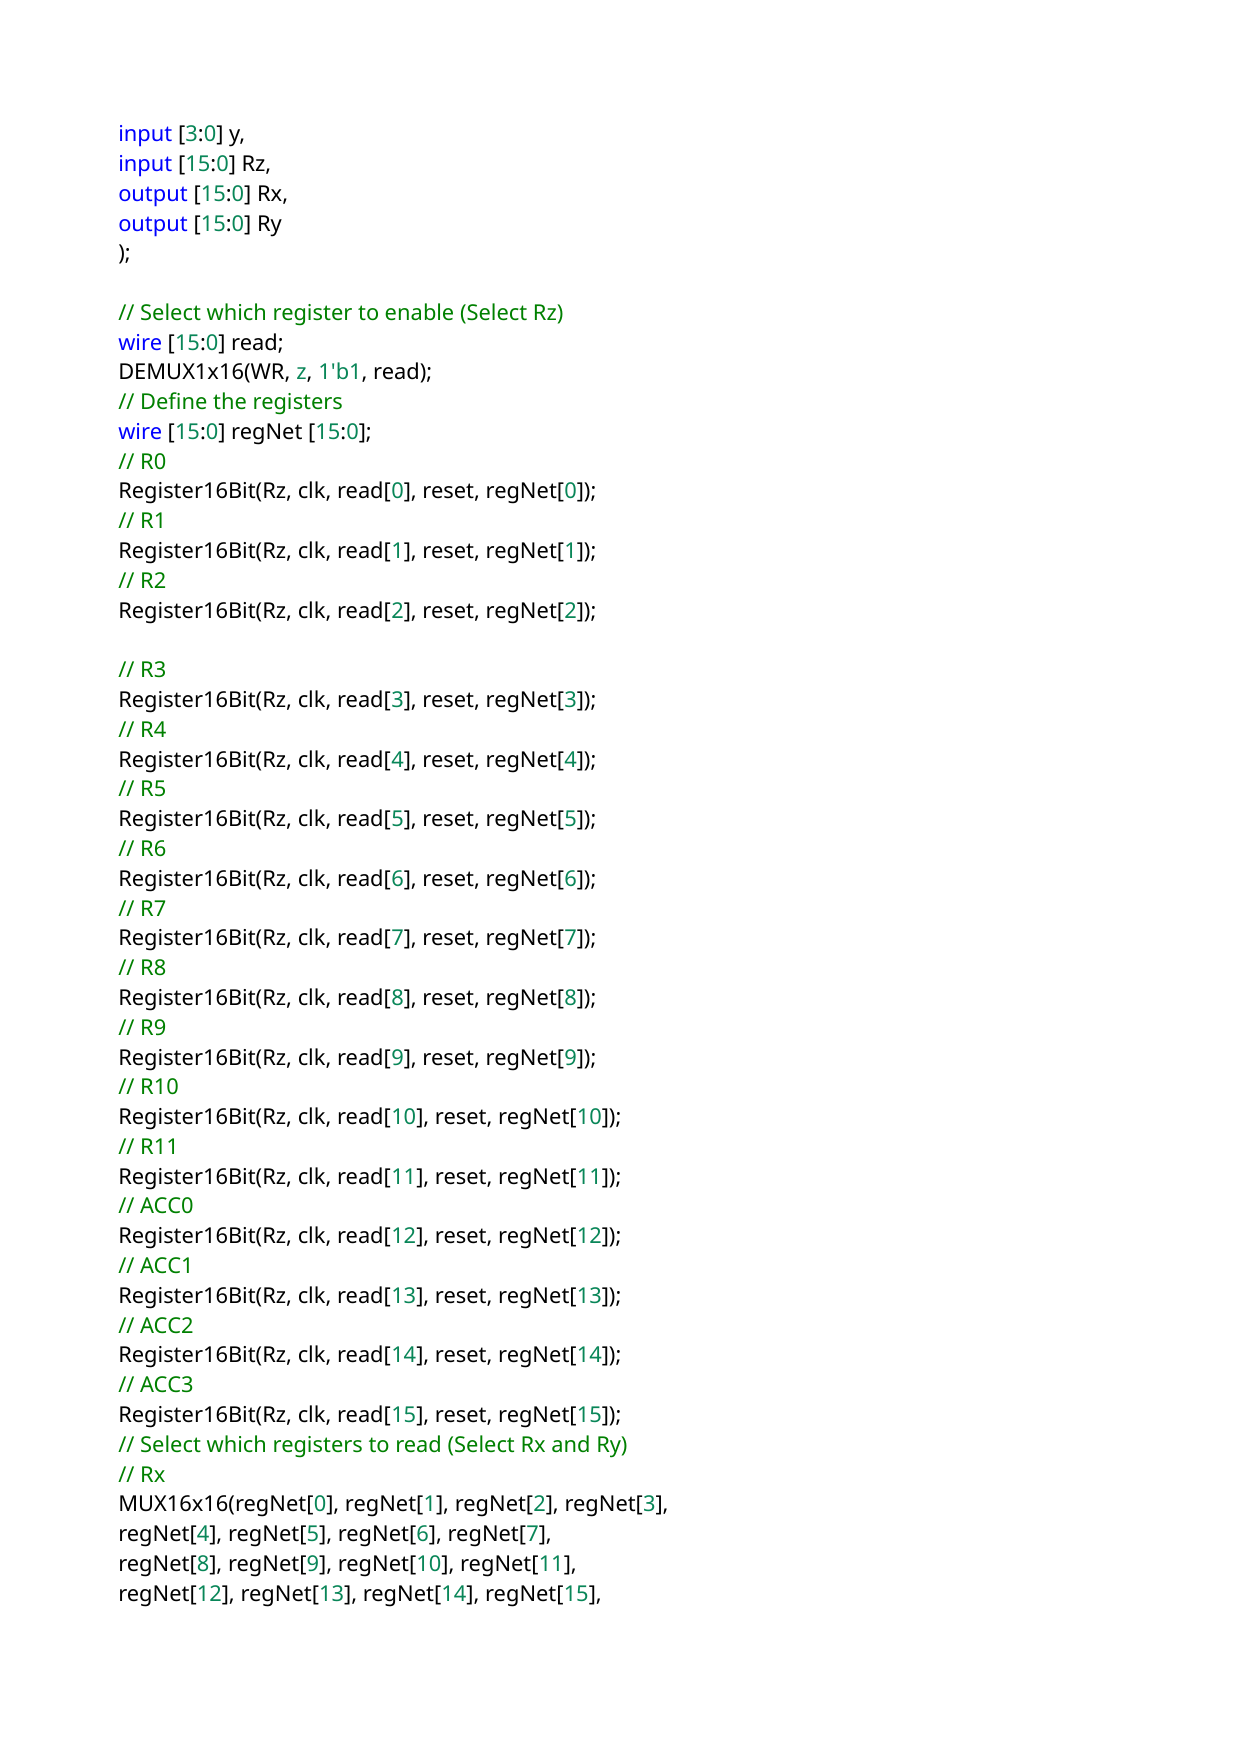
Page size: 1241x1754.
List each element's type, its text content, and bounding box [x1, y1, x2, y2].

text // R0 [118, 446, 1122, 476]
text input [15:0] Rz, [118, 148, 1122, 178]
text // R6 [118, 833, 1122, 863]
text regNet[8], regNet[9], regNet[10], regNet[11], [118, 1548, 1122, 1578]
text // ACC1 [118, 1250, 1122, 1280]
text MUX16x16(regNet[0], regNet[1], regNet[2], regNet[3], [118, 1488, 1122, 1518]
text // R2 [118, 565, 1122, 595]
text // R9 [118, 1012, 1122, 1041]
text Register16Bit(Rz, clk, read[11], reset, regNet[11]); [118, 1161, 1122, 1190]
text regNet[12], regNet[13], regNet[14], regNet[15], [118, 1578, 1122, 1607]
text Register16Bit(Rz, clk, read[4], reset, regNet[4]); [118, 743, 1122, 773]
text input [3:0] y, [118, 118, 1122, 148]
text Register16Bit(Rz, clk, read[14], reset, regNet[14]); [118, 1339, 1122, 1369]
text Register16Bit(Rz, clk, read[7], reset, regNet[7]); [118, 922, 1122, 952]
text Register16Bit(Rz, clk, read[6], reset, regNet[6]); [118, 863, 1122, 892]
text Register16Bit(Rz, clk, read[2], reset, regNet[2]); [118, 595, 1122, 624]
text Register16Bit(Rz, clk, read[9], reset, regNet[9]); [118, 1041, 1122, 1071]
text // Select which registers to read (Select Rx and Ry) [118, 1429, 1122, 1458]
text // Rx [118, 1458, 1122, 1488]
text wire [15:0] regNet [15:0]; [118, 416, 1122, 446]
text Register16Bit(Rz, clk, read[10], reset, regNet[10]); [118, 1101, 1122, 1131]
text Register16Bit(Rz, clk, read[13], reset, regNet[13]); [118, 1280, 1122, 1309]
text Register16Bit(Rz, clk, read[1], reset, regNet[1]); [118, 535, 1122, 565]
text // R11 [118, 1131, 1122, 1161]
text // ACC2 [118, 1309, 1122, 1339]
text wire [15:0] read; [118, 327, 1122, 356]
text // R1 [118, 505, 1122, 535]
text regNet[4], regNet[5], regNet[6], regNet[7], [118, 1518, 1122, 1548]
text // ACC3 [118, 1369, 1122, 1399]
text Register16Bit(Rz, clk, read[3], reset, regNet[3]); [118, 684, 1122, 714]
text ); [118, 237, 1122, 267]
text // ACC0 [118, 1190, 1122, 1220]
text // Select which register to enable (Select Rz) [118, 297, 1122, 327]
text output [15:0] Rx, [118, 178, 1122, 207]
text Register16Bit(Rz, clk, read[8], reset, regNet[8]); [118, 982, 1122, 1012]
text DEMUX1x16(WR, z, 1'b1, read); [118, 356, 1122, 386]
text Register16Bit(Rz, clk, read[12], reset, regNet[12]); [118, 1220, 1122, 1250]
text Register16Bit(Rz, clk, read[0], reset, regNet[0]); [118, 476, 1122, 505]
text output [15:0] Ry [118, 207, 1122, 237]
text // R10 [118, 1071, 1122, 1101]
text // R7 [118, 892, 1122, 922]
text Register16Bit(Rz, clk, read[15], reset, regNet[15]); [118, 1399, 1122, 1429]
text Register16Bit(Rz, clk, read[5], reset, regNet[5]); [118, 803, 1122, 833]
text // R3 [118, 654, 1122, 684]
text // R4 [118, 714, 1122, 743]
text // Define the registers [118, 386, 1122, 416]
text // R5 [118, 773, 1122, 803]
text // R8 [118, 952, 1122, 982]
